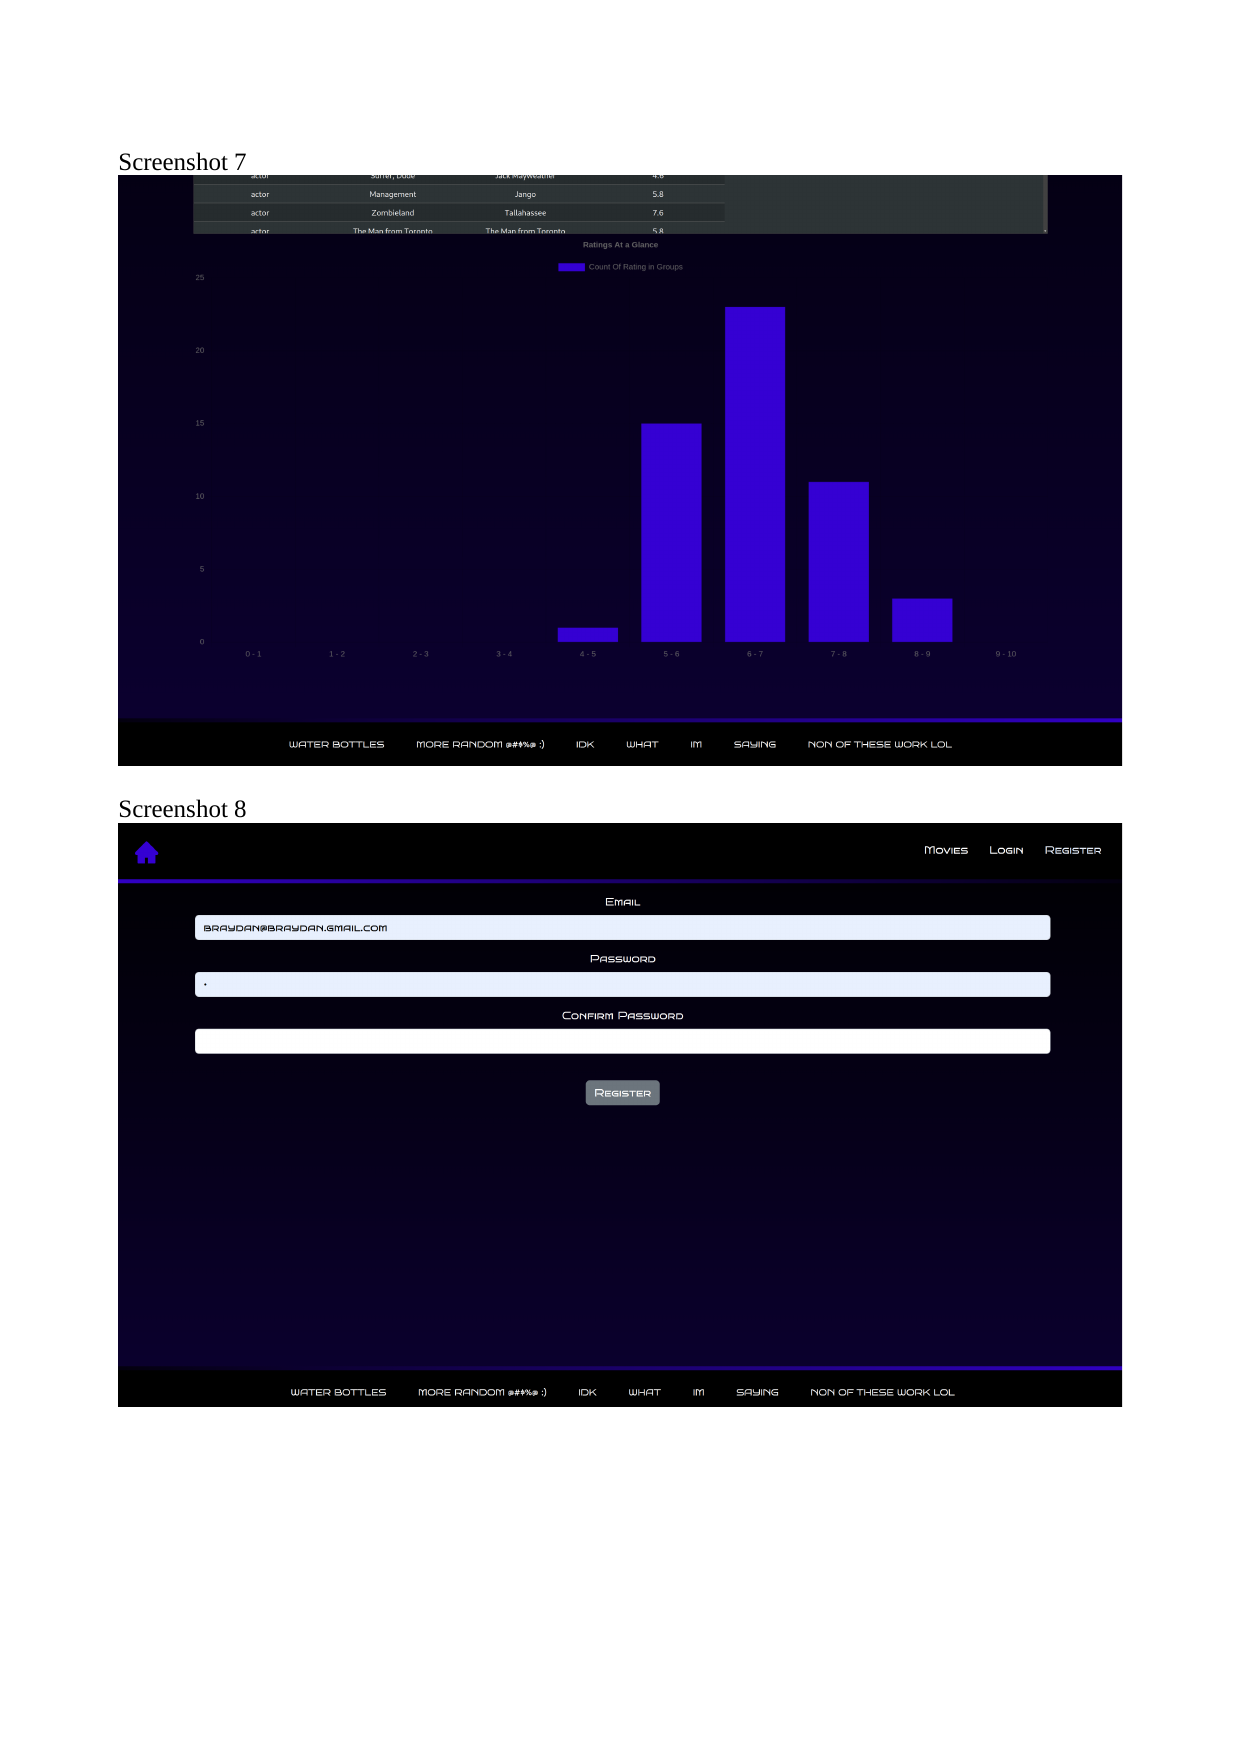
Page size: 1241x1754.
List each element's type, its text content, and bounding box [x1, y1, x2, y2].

text Screenshot 7 [118, 147, 1122, 175]
picture [118, 823, 1123, 1407]
picture [118, 175, 1123, 766]
text Screenshot 8 [118, 794, 1122, 823]
